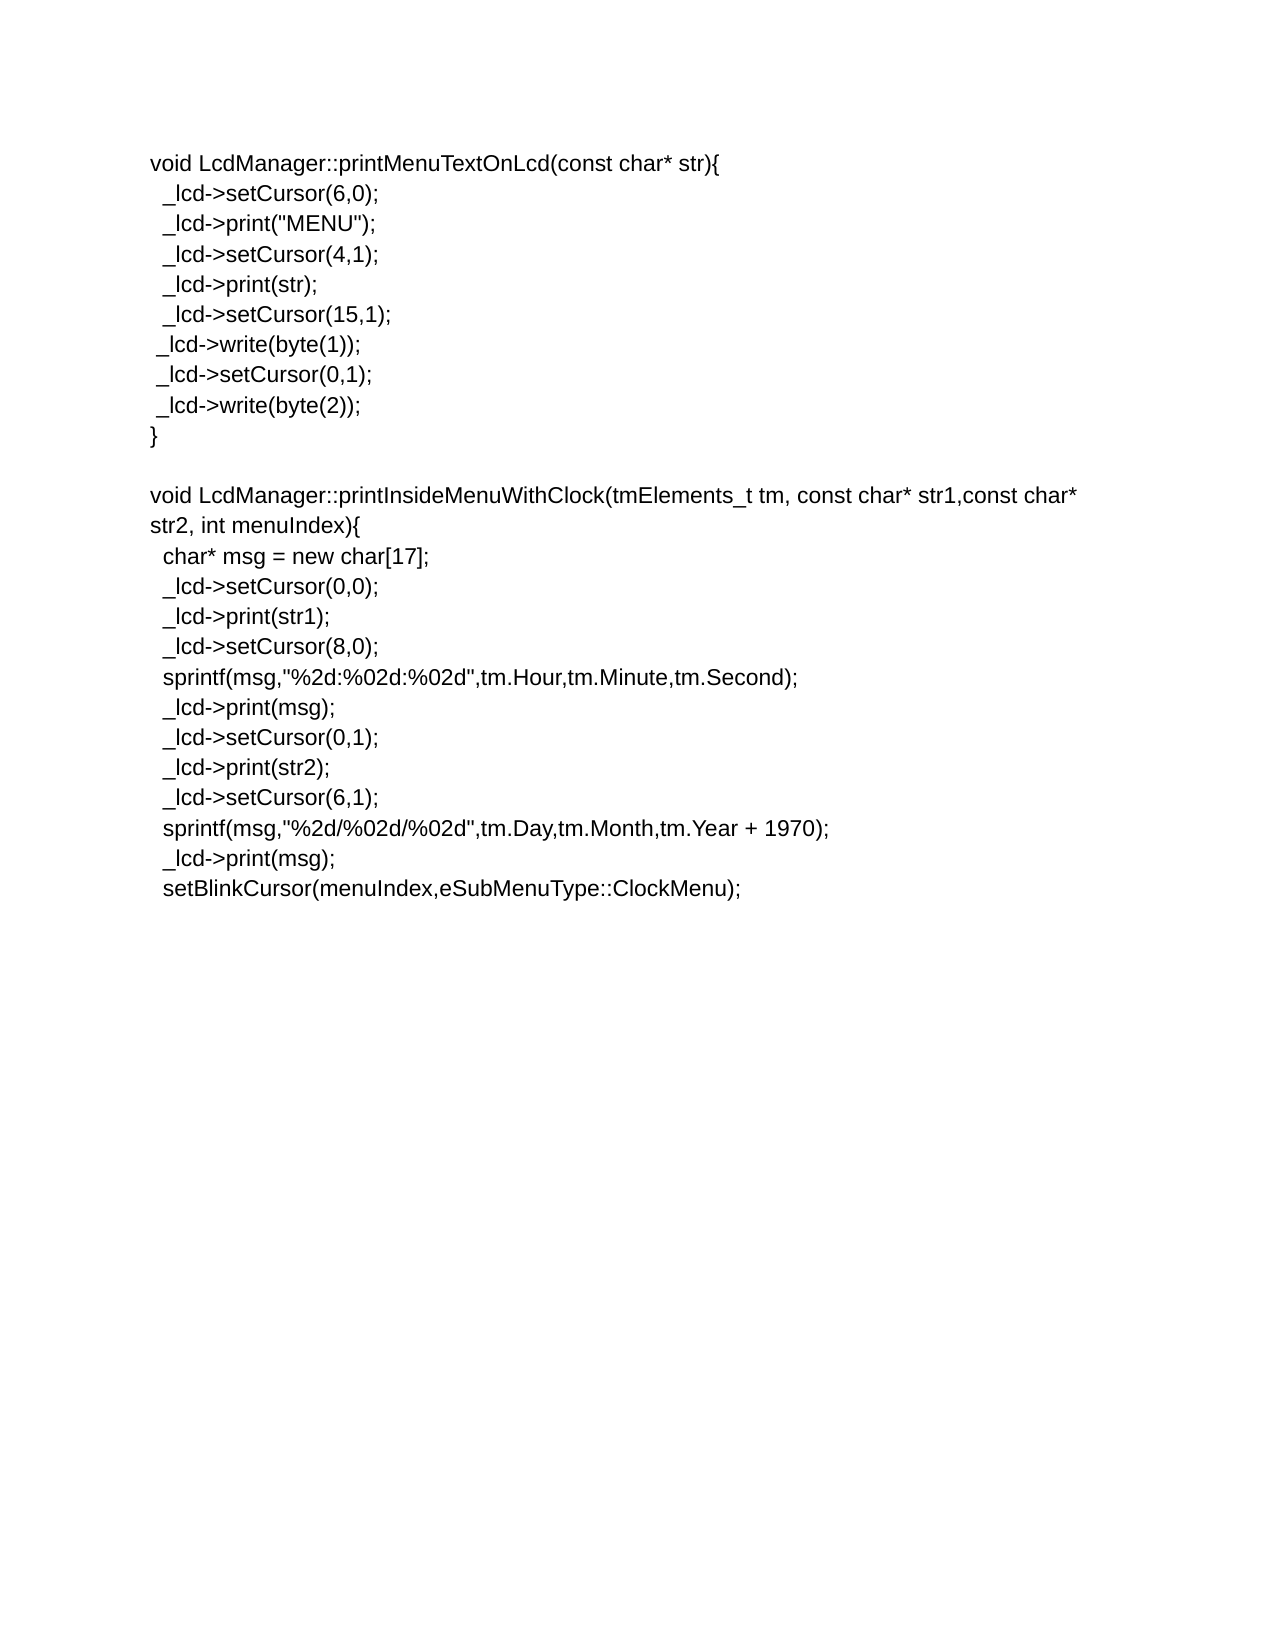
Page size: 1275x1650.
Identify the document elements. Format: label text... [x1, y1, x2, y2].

text _lcd->print("MENU"); [150, 210, 1125, 237]
text _lcd->write(byte(1)); [150, 331, 1125, 358]
text char* msg = new char[17]; [150, 543, 1125, 569]
text _lcd->setCursor(0,0); [150, 573, 1125, 599]
text _lcd->print(msg); [150, 694, 1125, 720]
text _lcd->print(str1); [150, 603, 1125, 629]
text void LcdManager::printInsideMenuWithClock(tmElements_t tm, const char* str1,const char* str2, int menuIndex){ [150, 482, 1125, 539]
text sprintf(msg,"%2d:%02d:%02d",tm.Hour,tm.Minute,tm.Second); [150, 663, 1125, 690]
text } [150, 422, 1125, 448]
text _lcd->setCursor(15,1); [150, 301, 1125, 327]
text _lcd->setCursor(8,0); [150, 633, 1125, 660]
text setBlinkCursor(menuIndex,eSubMenuType::ClockMenu); [150, 875, 1125, 901]
text _lcd->setCursor(6,0); [150, 180, 1125, 207]
text _lcd->setCursor(4,1); [150, 241, 1125, 267]
text _lcd->print(str); [150, 271, 1125, 297]
text sprintf(msg,"%2d/%02d/%02d",tm.Day,tm.Month,tm.Year + 1970); [150, 814, 1125, 841]
text _lcd->print(msg); [150, 845, 1125, 871]
text _lcd->print(str2); [150, 754, 1125, 781]
text _lcd->write(byte(2)); [150, 392, 1125, 418]
text _lcd->setCursor(6,1); [150, 784, 1125, 811]
text _lcd->setCursor(0,1); [150, 724, 1125, 750]
text void LcdManager::printMenuTextOnLcd(const char* str){ [150, 150, 1125, 176]
text _lcd->setCursor(0,1); [150, 361, 1125, 388]
